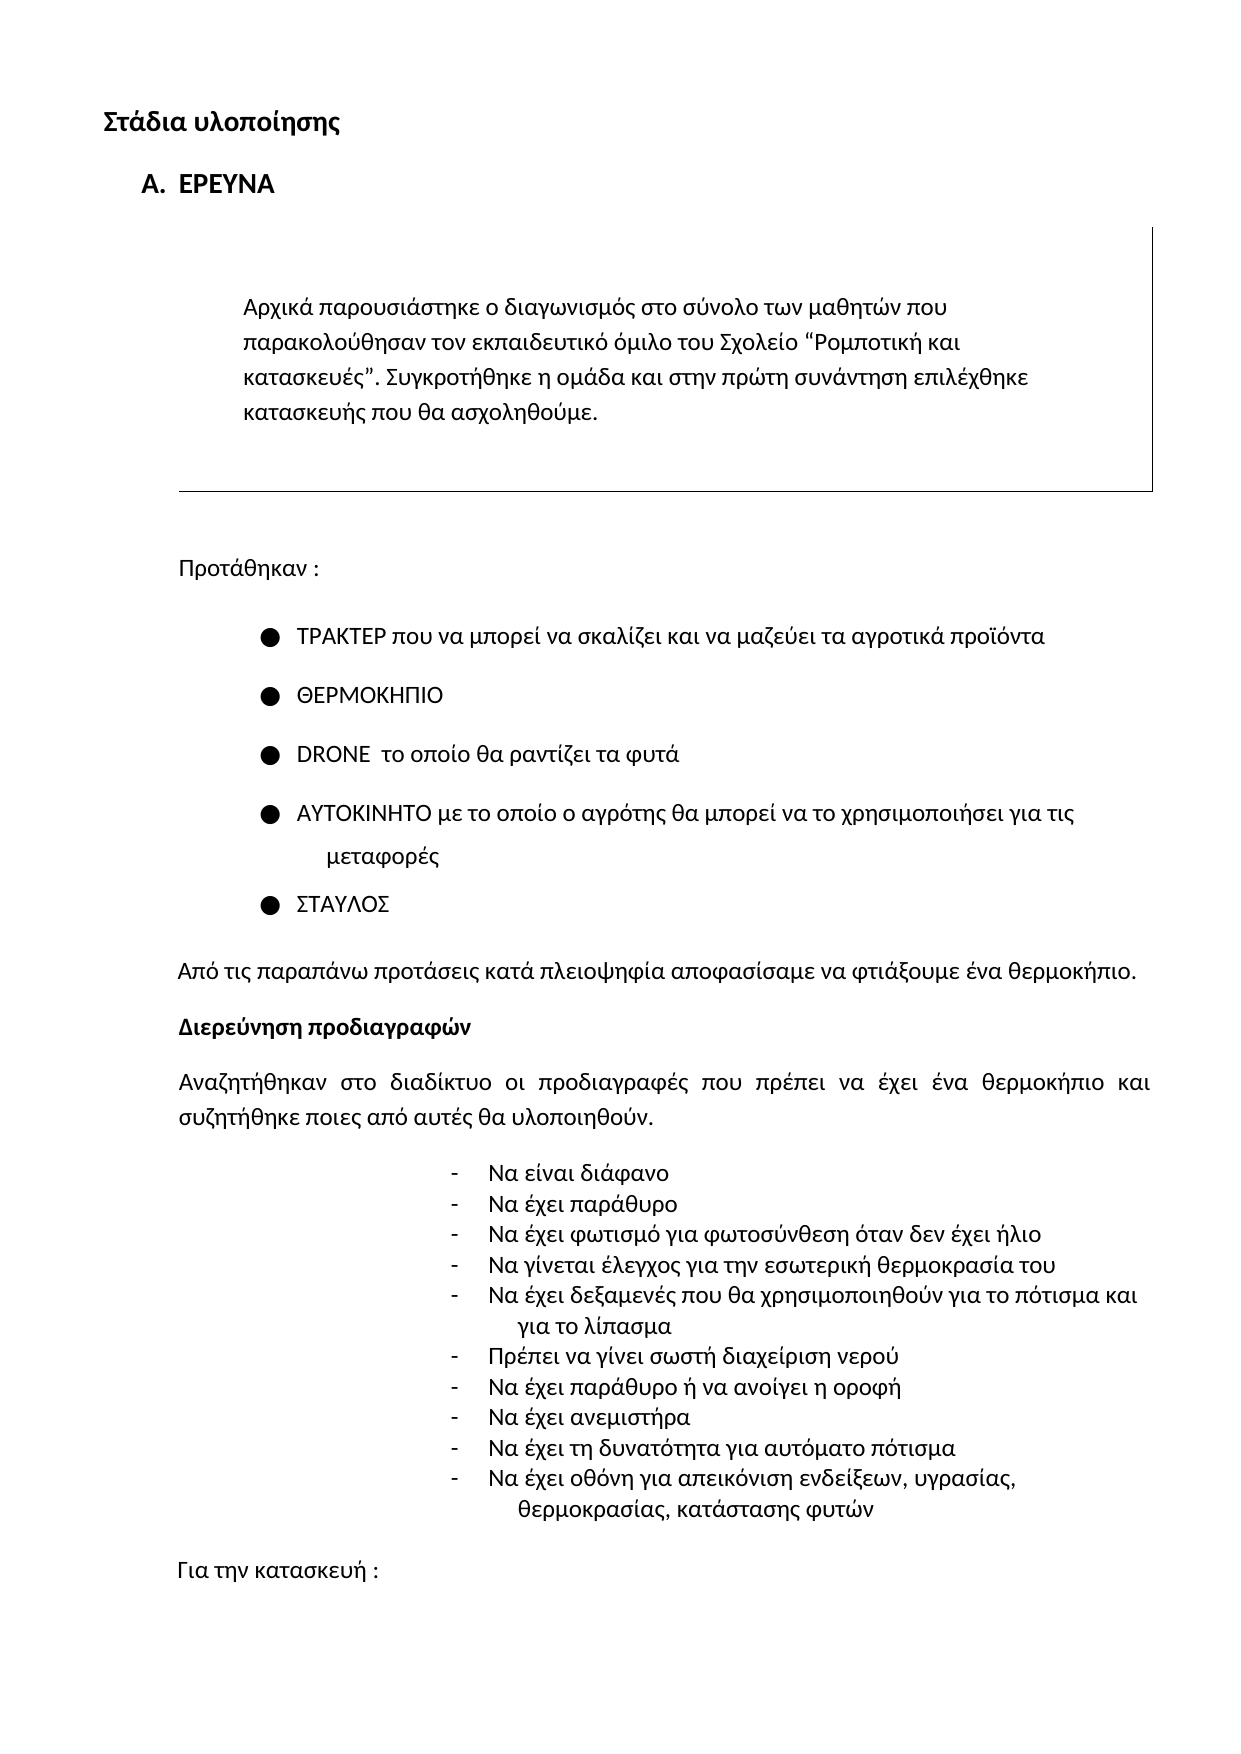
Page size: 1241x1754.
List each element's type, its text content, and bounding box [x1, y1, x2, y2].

text Αναζητήθηκαν στο διαδίκτυο οι προδιαγραφές που πρέπει να έχει ένα θερμοκήπιο και συζητήθηκε ποιες από αυτές θα υλοποιηθούν. [178, 1066, 1152, 1132]
list Να είναι διάφανο [451, 1157, 1152, 1188]
list ΕΡΕΥΝΑ [141, 165, 1152, 201]
list Να έχει οθόνη για απεικόνιση ενδείξεων, υγρασίας, θερμοκρασίας, κατάστασης φυτών [451, 1462, 1152, 1523]
list Να έχει παράθυρο ή να ανοίγει η οροφή [451, 1371, 1152, 1401]
list ΣΤΑΥΛΟΣ [259, 875, 1152, 926]
list ΘΕΡΜΟΚΗΠΙΟ [259, 667, 1152, 718]
list Να έχει παράθυρο [451, 1188, 1152, 1218]
list Να γίνεται έλεγχος για την εσωτερική θερμοκρασία του [451, 1249, 1152, 1279]
text Προτάθηκαν : [178, 552, 1167, 582]
list ΤΡΑΚΤΕΡ που να μπορεί να σκαλίζει και να μαζεύει τα αγροτικά προϊόντα [259, 608, 1152, 659]
list DRONE το οποίο θα ραντίζει τα φυτά [259, 726, 1152, 777]
list Να έχει ανεμιστήρα [451, 1401, 1152, 1432]
list Πρέπει να γίνει σωστή διαχείριση νερού [451, 1340, 1152, 1371]
text Από τις παραπάνω προτάσεις κατά πλειοψηφία αποφασίσαμε να φτιάξουμε ένα θερμοκήπιο. [177, 955, 1152, 985]
list Να έχει τη δυνατότητα για αυτόματο πότισμα [451, 1432, 1152, 1462]
text Διερεύνηση προδιαγραφών [178, 1011, 1152, 1041]
list Να έχει δεξαμενές που θα χρησιμοποιηθούν για το πότισμα και για το λίπασμα [451, 1279, 1152, 1340]
text Για την κατασκευή : [177, 1554, 1152, 1584]
list ΑΥΤΟΚΙΝΗΤΟ με το οποίο ο αγρότης θα μπορεί να το χρησιμοποιήσει για τις μεταφορές [259, 784, 1152, 871]
text Αρχικά παρουσιάστηκε ο διαγωνισμός στο σύνολο των μαθητών που παρακολούθησαν τον εκπαιδευτικό όμιλο του Σχολείο “Ρομποτική και κατασκευές”. Συγκροτήθηκε η ομάδα και στην πρώτη συνάντηση επιλέχθηκε κατασκευής που θα ασχοληθούμε. [178, 227, 1152, 492]
list Να έχει φωτισμό για φωτοσύνθεση όταν δεν έχει ήλιο [451, 1218, 1152, 1249]
text Στάδια υλοποίησης [103, 103, 1152, 139]
